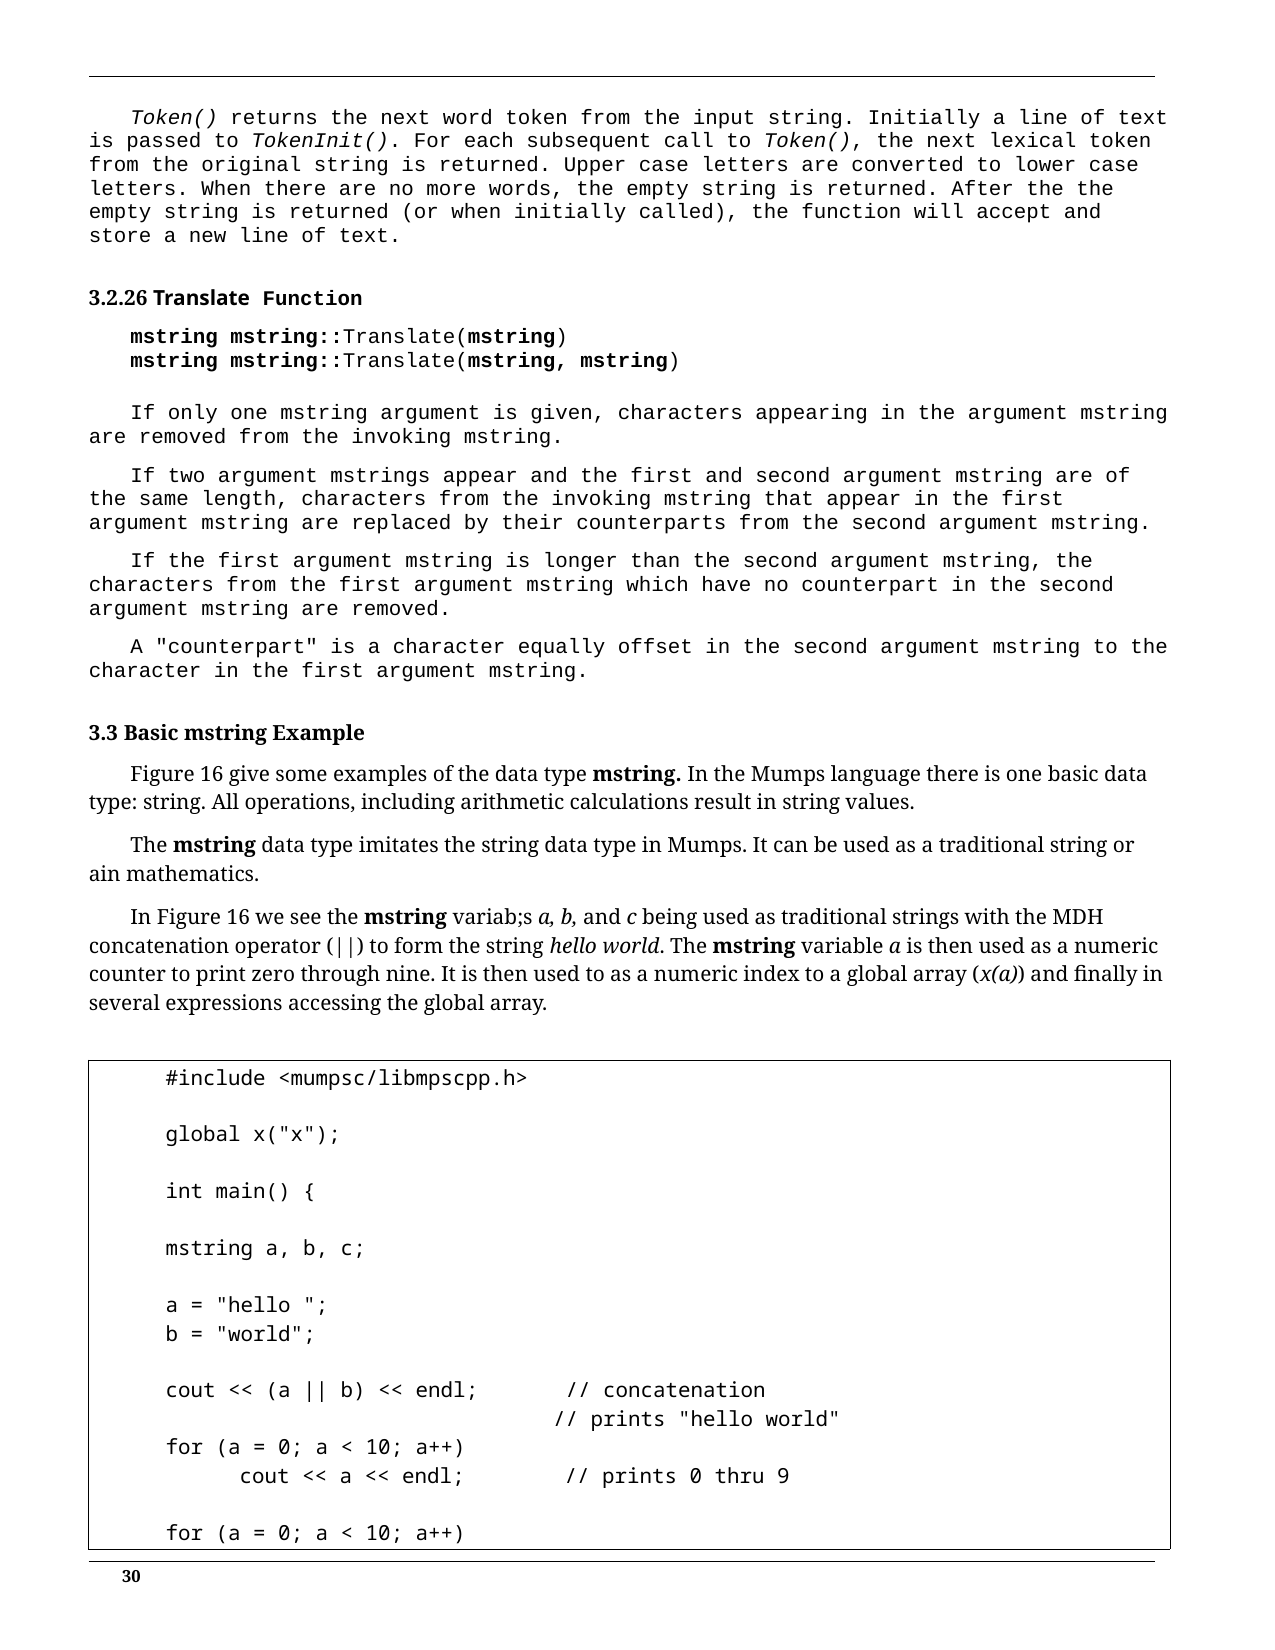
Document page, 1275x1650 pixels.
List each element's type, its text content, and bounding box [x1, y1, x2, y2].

text If two argument mstrings appear and the first and second argument mstring are of the same length, characters from the invoking mstring that appear in the first argument mstring are replaced by their counterparts from the second argument mstring. [88, 464, 1170, 536]
text In Figure 16 we see the mstring variab;s a, b, and c being used as traditional strings with the MDH concatenation operator (||) to form the string hello world. The mstring variable a is then used as a numeric counter to print zero through nine. It is then used to as a numeric index to a global array (x(a)) and finally in several expressions accessing the global array. [88, 902, 1170, 1016]
text The mstring data type imitates the string data type in Mumps. It can be used as a traditional string or ain mathematics. [88, 831, 1170, 887]
subtitle Translate Function [88, 283, 1170, 312]
text A "counterpart" is a character equally offset in the second argument mstring to the character in the first argument mstring. [88, 636, 1170, 684]
subtitle Basic mstring Example [88, 718, 1170, 747]
table_header #include <mumpsc/libmpscpp.h> global x("x"); int main() { mstring a, b, c; a = "hello "; b = "world"; cout << (a || b) << endl; // concatenation // prints "hello world" for (a = 0; a < 10; a++) cout << a << endl; // prints 0 thru 9 for (a = 0; a < 10; a++) [89, 1061, 1170, 1549]
text If the first argument mstring is longer than the second argument mstring, the characters from the first argument mstring which have no counterpart in the second argument mstring are removed. [88, 551, 1170, 621]
text mstring mstring::Translate(mstring) [88, 327, 1155, 350]
text Figure 16 give some examples of the data type mstring. In the Mumps language there is one basic data type: string. All operations, including arithmetic calculations result in string values. [88, 759, 1170, 816]
text Token() returns the next word token from the input string. Initially a line of text is passed to TokenInit(). For each subsequent call to Token(), the next lexical token from the original string is returned. Upper case letters are converted to lower case letters. When there are no more words, the empty string is returned. After the the empty string is returned (or when initially called), the function will accept and store a new line of text. [88, 107, 1170, 248]
text mstring mstring::Translate(mstring, mstring) [88, 350, 1155, 374]
text If only one mstring argument is given, characters appearing in the argument mstring are removed from the invoking mstring. [88, 402, 1170, 449]
